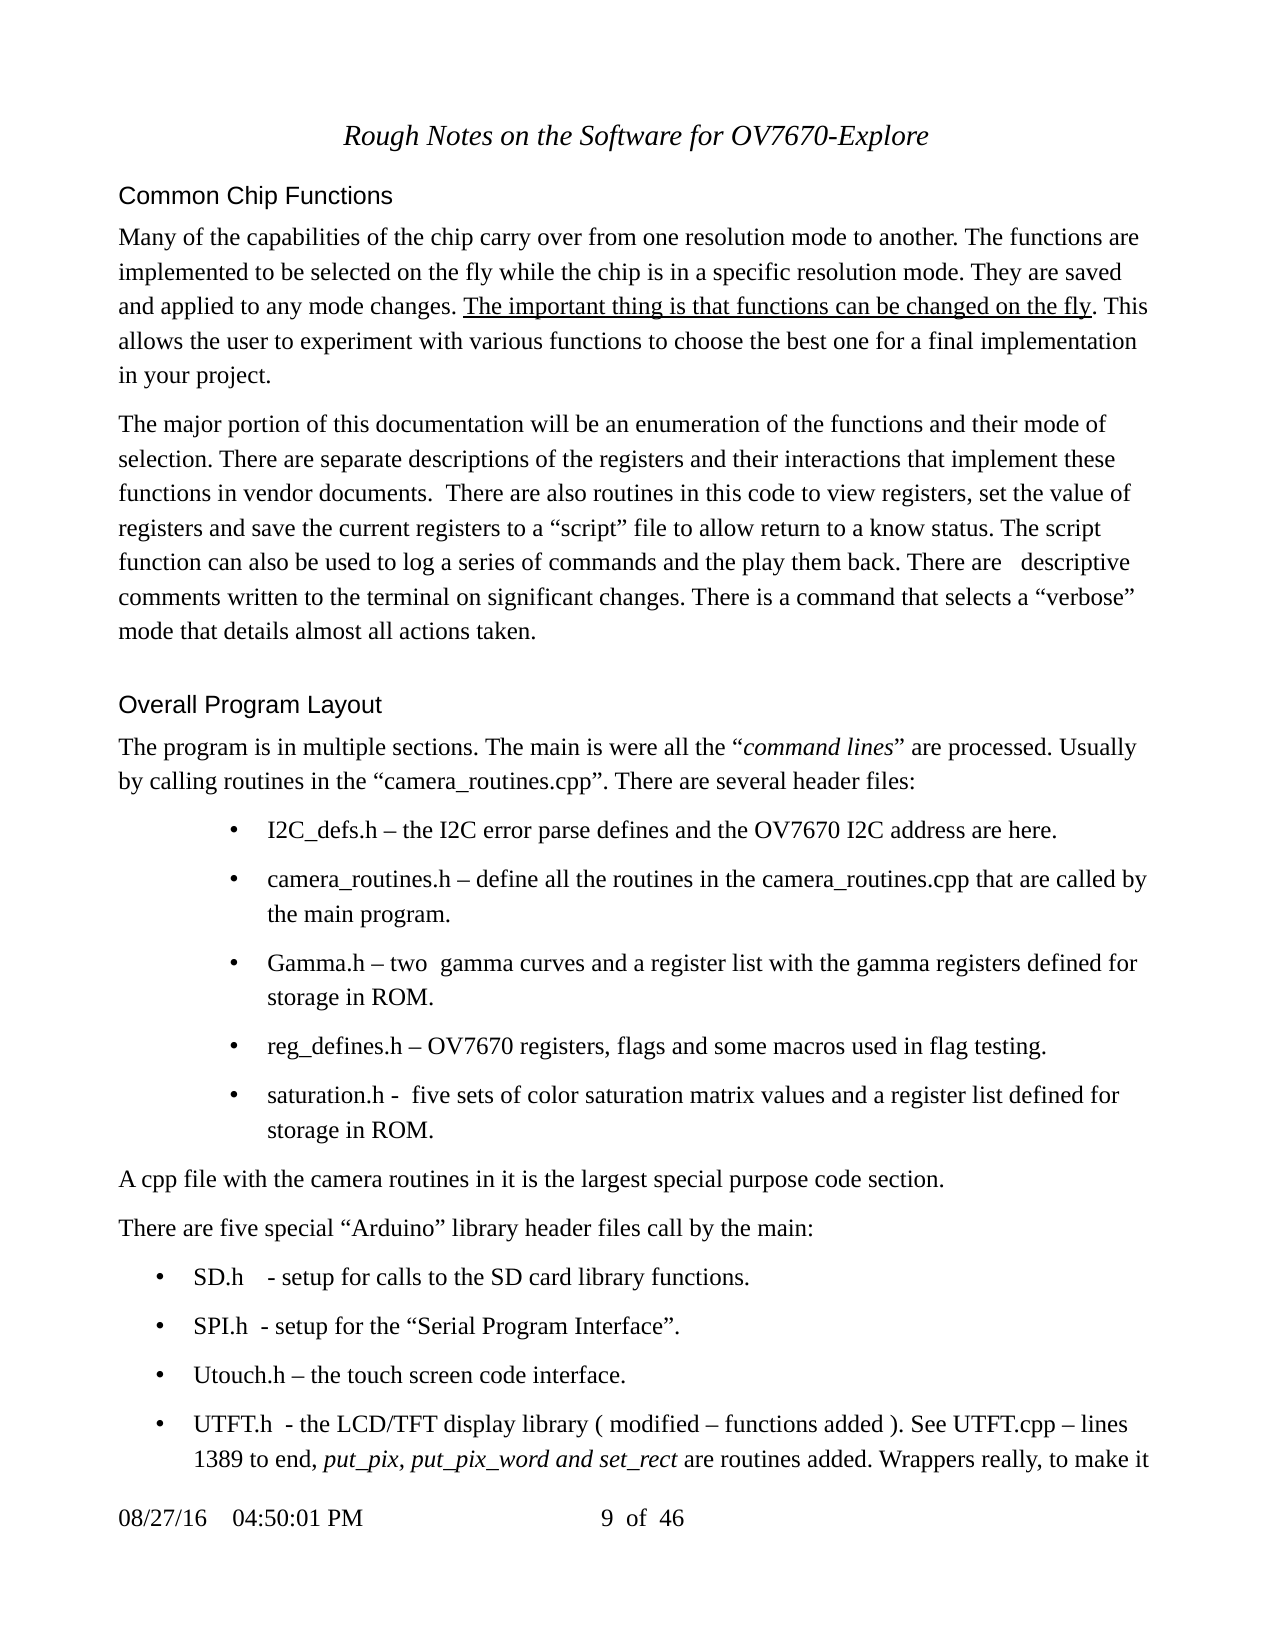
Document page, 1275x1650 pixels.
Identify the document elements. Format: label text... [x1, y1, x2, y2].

text A cpp file with the camera routines in it is the largest special purpose code section. [118, 1164, 1157, 1193]
list Gamma.h – two gamma curves and a register list with the gamma registers defined for storage in ROM. [229, 948, 1157, 1011]
text The program is in multiple sections. The main is were all the “command lines” are processed. Usually by calling routines in the “camera_routines.cpp”. There are several header files: [118, 732, 1157, 795]
list I2C_defs.h – the I2C error parse defines and the OV7670 I2C address are here. [229, 815, 1157, 844]
text There are five special “Arduino” library header files call by the main: [118, 1213, 1157, 1242]
subtitle Common Chip Functions [118, 181, 1157, 210]
list saturation.h - five sets of color saturation matrix values and a register list defined for storage in ROM. [229, 1080, 1157, 1143]
list UTFT.h - the LCD/TFT display library ( modified – functions added ). See UTFT.cpp – lines 1389 to end, put_pix, put_pix_word and set_rect are routines added. Wrappers really, to make it [156, 1409, 1157, 1472]
list Utouch.h – the touch screen code interface. [156, 1360, 1157, 1389]
list reg_defines.h – OV7670 registers, flags and some macros used in flag testing. [229, 1031, 1157, 1060]
list SD.h - setup for calls to the SD card library functions. [156, 1262, 1157, 1291]
text Many of the capabilities of the chip carry over from one resolution mode to another. The functions are implemented to be selected on the fly while the chip is in a specific resolution mode. They are saved and applied to any mode changes. The important thing is that functions can be changed on the fly. This allows the user to experiment with various functions to choose the best one for a final implementation in your project. [118, 222, 1157, 389]
text The major portion of this documentation will be an enumeration of the functions and their mode of selection. There are separate descriptions of the registers and their interactions that implement these functions in vendor documents. There are also routines in this code to view registers, set the value of registers and save the current registers to a “script” file to allow return to a know status. The script function can also be used to log a series of commands and the play them back. There are descriptive comments written to the terminal on significant changes. There is a command that selects a “verbose” mode that details almost all actions taken. [118, 409, 1157, 645]
list camera_routines.h – define all the routines in the camera_routines.cpp that are called by the main program. [229, 864, 1157, 927]
subtitle Overall Program Layout [118, 690, 1157, 719]
list SPI.h - setup for the “Serial Program Interface”. [156, 1311, 1157, 1340]
